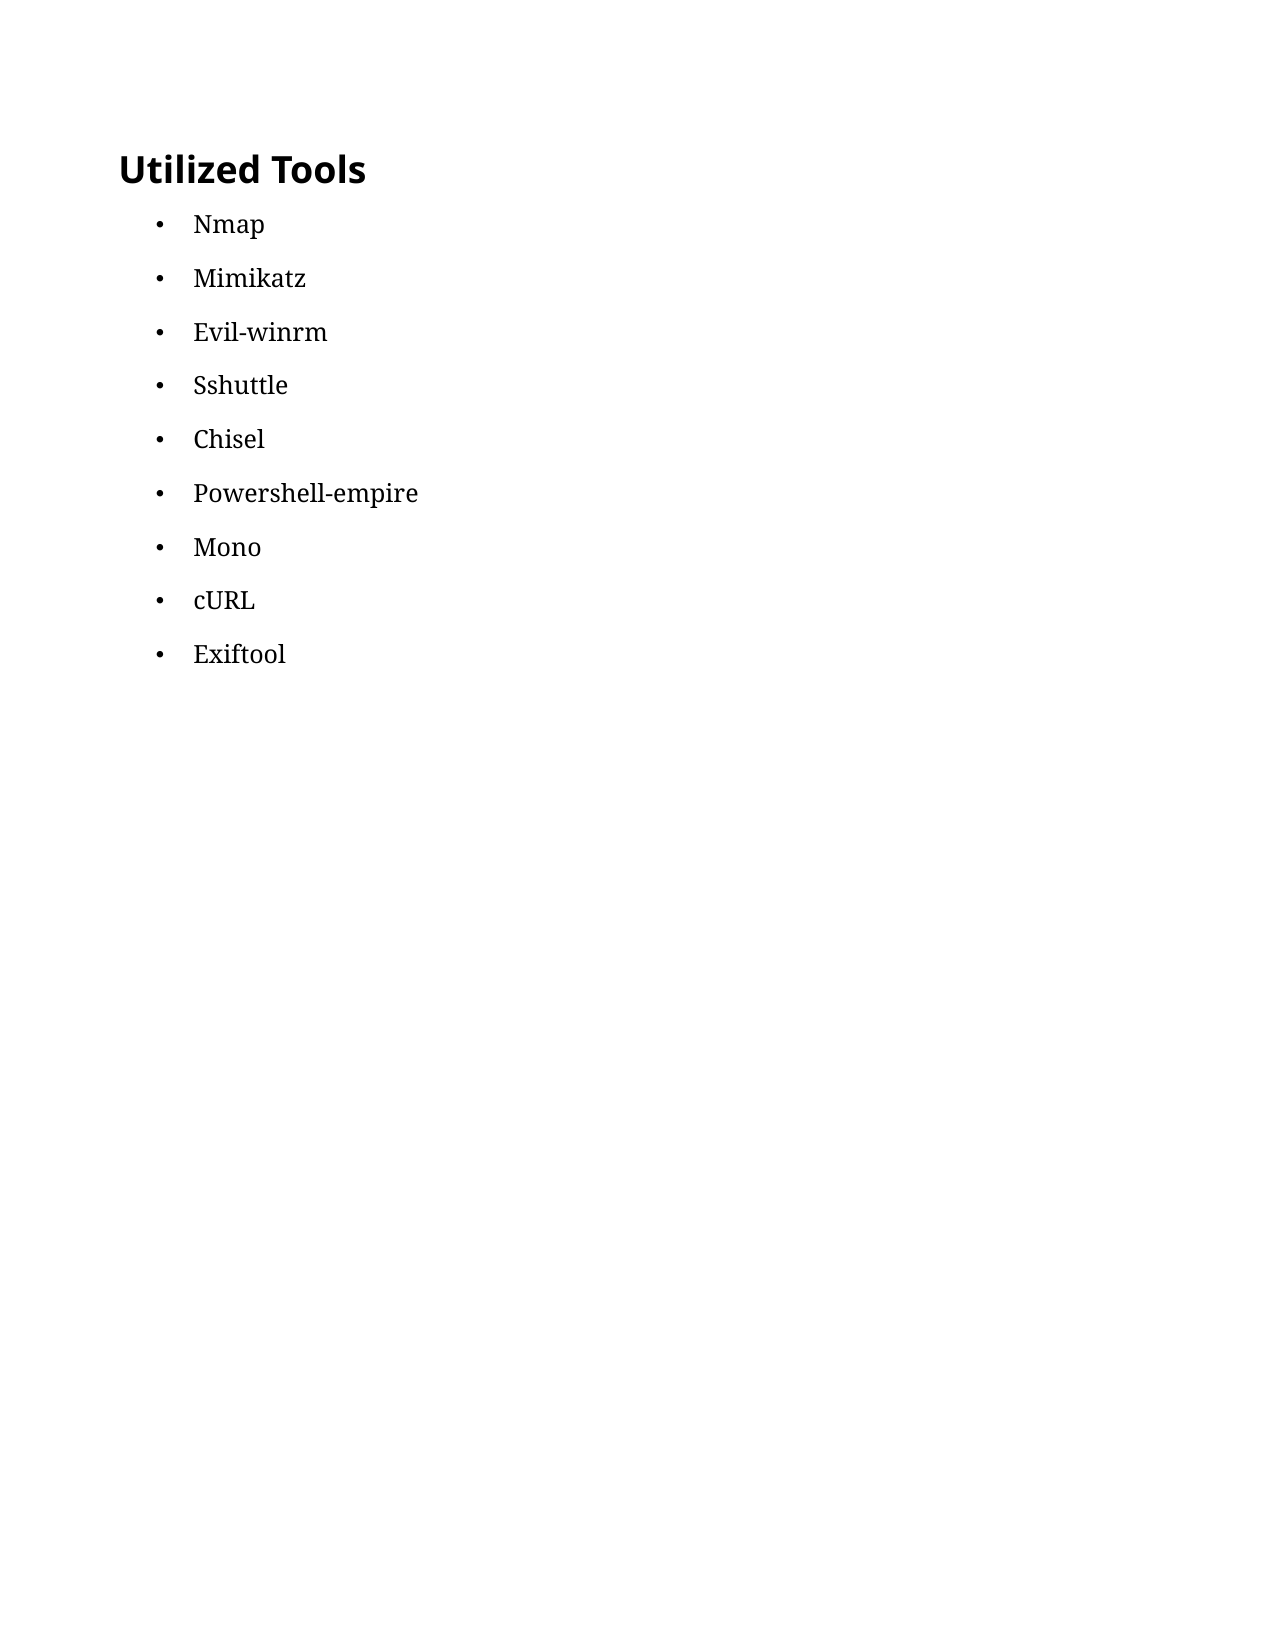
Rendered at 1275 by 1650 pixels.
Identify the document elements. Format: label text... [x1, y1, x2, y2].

list Evil-winrm [156, 314, 1157, 348]
list cURL [156, 583, 1157, 617]
list Sshuttle [156, 368, 1157, 402]
list Mimikatz [156, 260, 1157, 294]
subtitle Utilized Tools [118, 143, 1157, 194]
list Exiftool [156, 637, 1157, 671]
list Chisel [156, 422, 1157, 456]
list Nmap [156, 207, 1157, 241]
list Powershell-empire [156, 475, 1157, 509]
list Mono [156, 529, 1157, 563]
